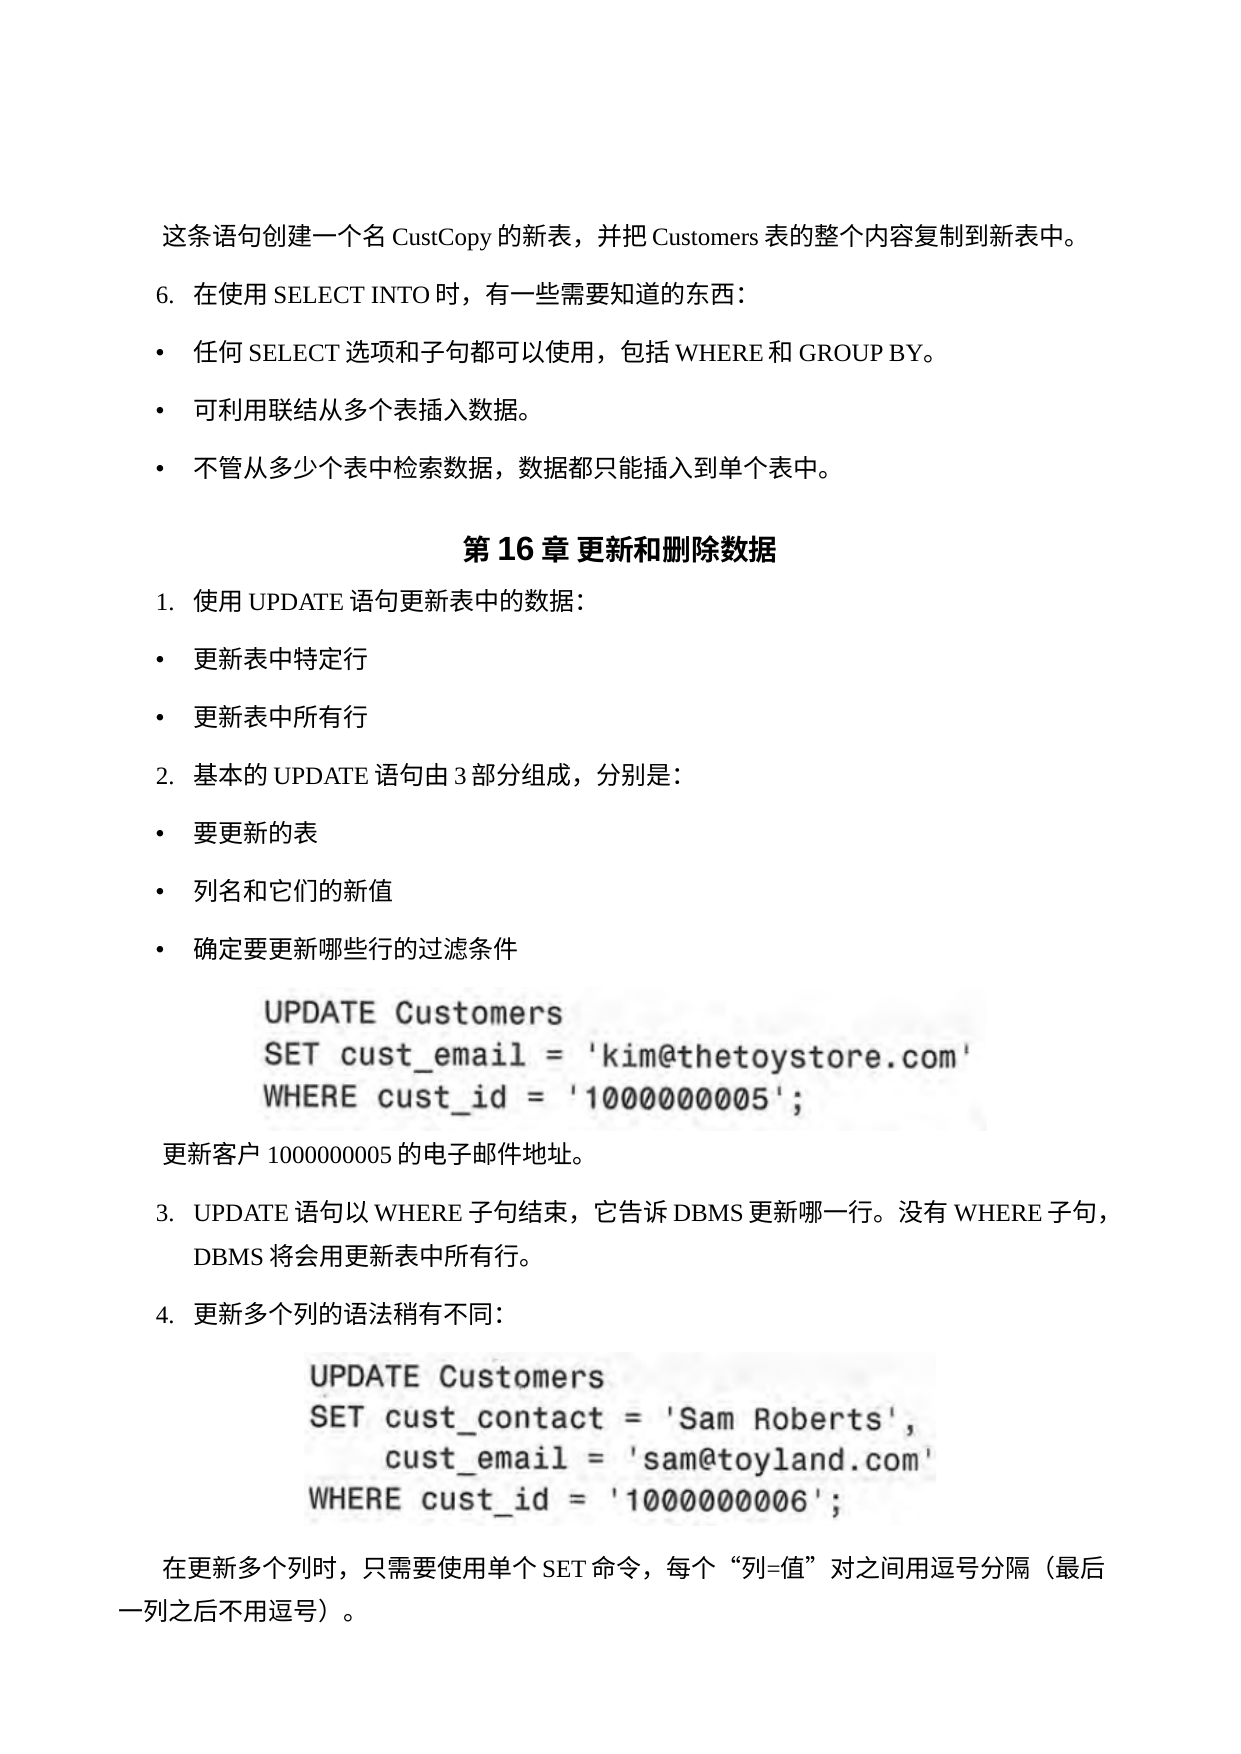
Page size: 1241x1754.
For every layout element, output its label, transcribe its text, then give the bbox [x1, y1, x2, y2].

list 任何SELECT选项和子句都可以使用，包括WHERE和GROUP BY。 [156, 332, 1122, 368]
list 基本的UPDATE语句由3部分组成，分别是： [156, 755, 1122, 792]
list 可利用联结从多个表插入数据。 [156, 390, 1122, 427]
picture [303, 1352, 937, 1526]
list 在使用SELECT INTO时，有一些需要知道的东西： [156, 274, 1122, 311]
list 要更新的表 [156, 813, 1122, 850]
list 更新多个列的语法稍有不同： [156, 1294, 1122, 1330]
list 不管从多少个表中检索数据，数据都只能插入到单个表中。 [156, 448, 1122, 484]
list 更新表中所有行 [156, 697, 1122, 734]
list 列名和它们的新值 [156, 871, 1122, 908]
text 这条语句创建一个名CustCopy的新表，并把Customers表的整个内容复制到新表中。 [118, 216, 1122, 252]
picture [253, 987, 987, 1131]
list 使用UPDATE语句更新表中的数据： [156, 581, 1122, 618]
text 更新客户1000000005的电子邮件地址。 [118, 1135, 1122, 1171]
list UPDATE语句以WHERE子句结束，它告诉DBMS更新哪一行。没有WHERE子句，DBMS将会用更新表中所有行。 [156, 1193, 1122, 1272]
list 更新表中特定行 [156, 639, 1122, 676]
list 确定要更新哪些行的过滤条件 [156, 929, 1122, 966]
text 在更新多个列时，只需要使用单个SET命令，每个“列=值”对之间用逗号分隔（最后一列之后不用逗号）。 [118, 1548, 1122, 1628]
subtitle 第16章 更新和删除数据 [118, 527, 1122, 569]
